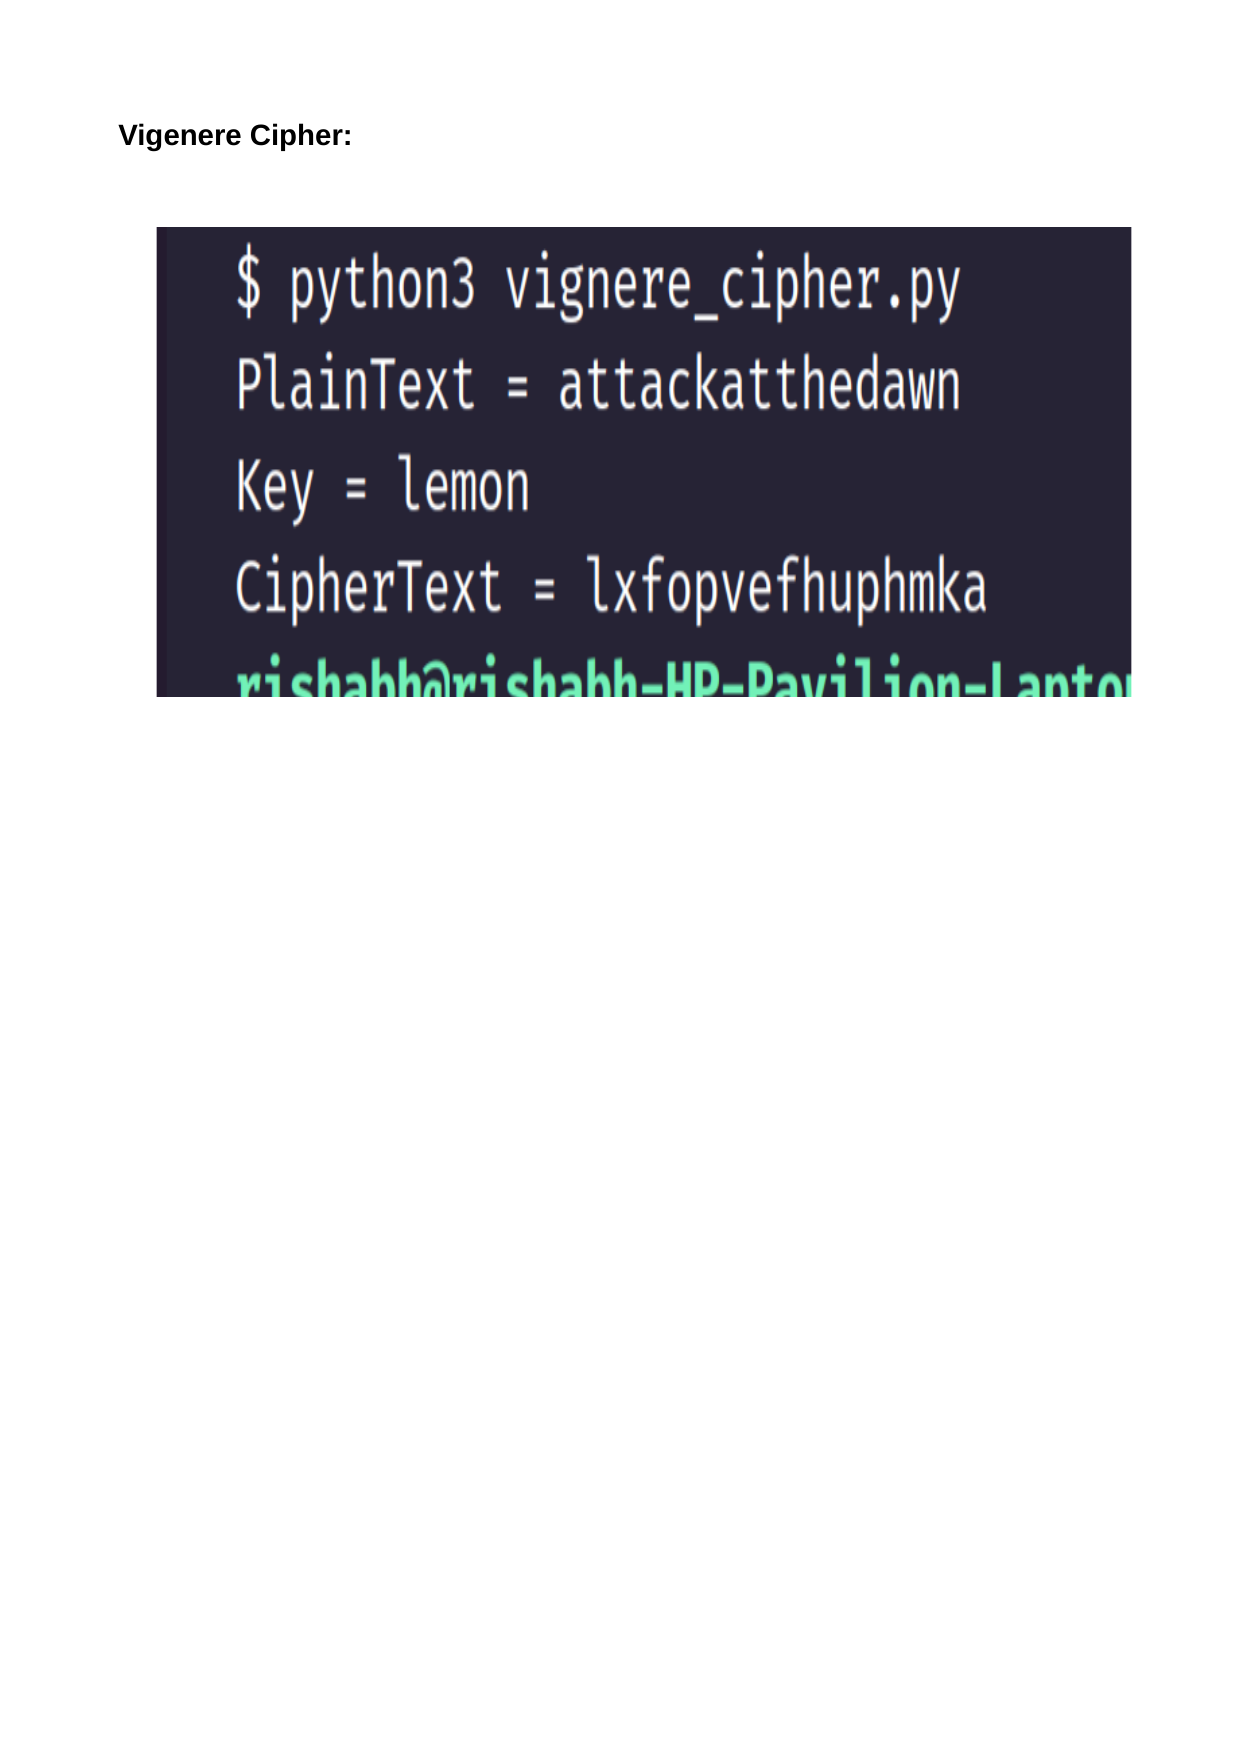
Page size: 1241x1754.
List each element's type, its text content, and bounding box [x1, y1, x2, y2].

subtitle Vigenere Cipher: [118, 118, 1122, 152]
picture [290, 227, 1021, 627]
